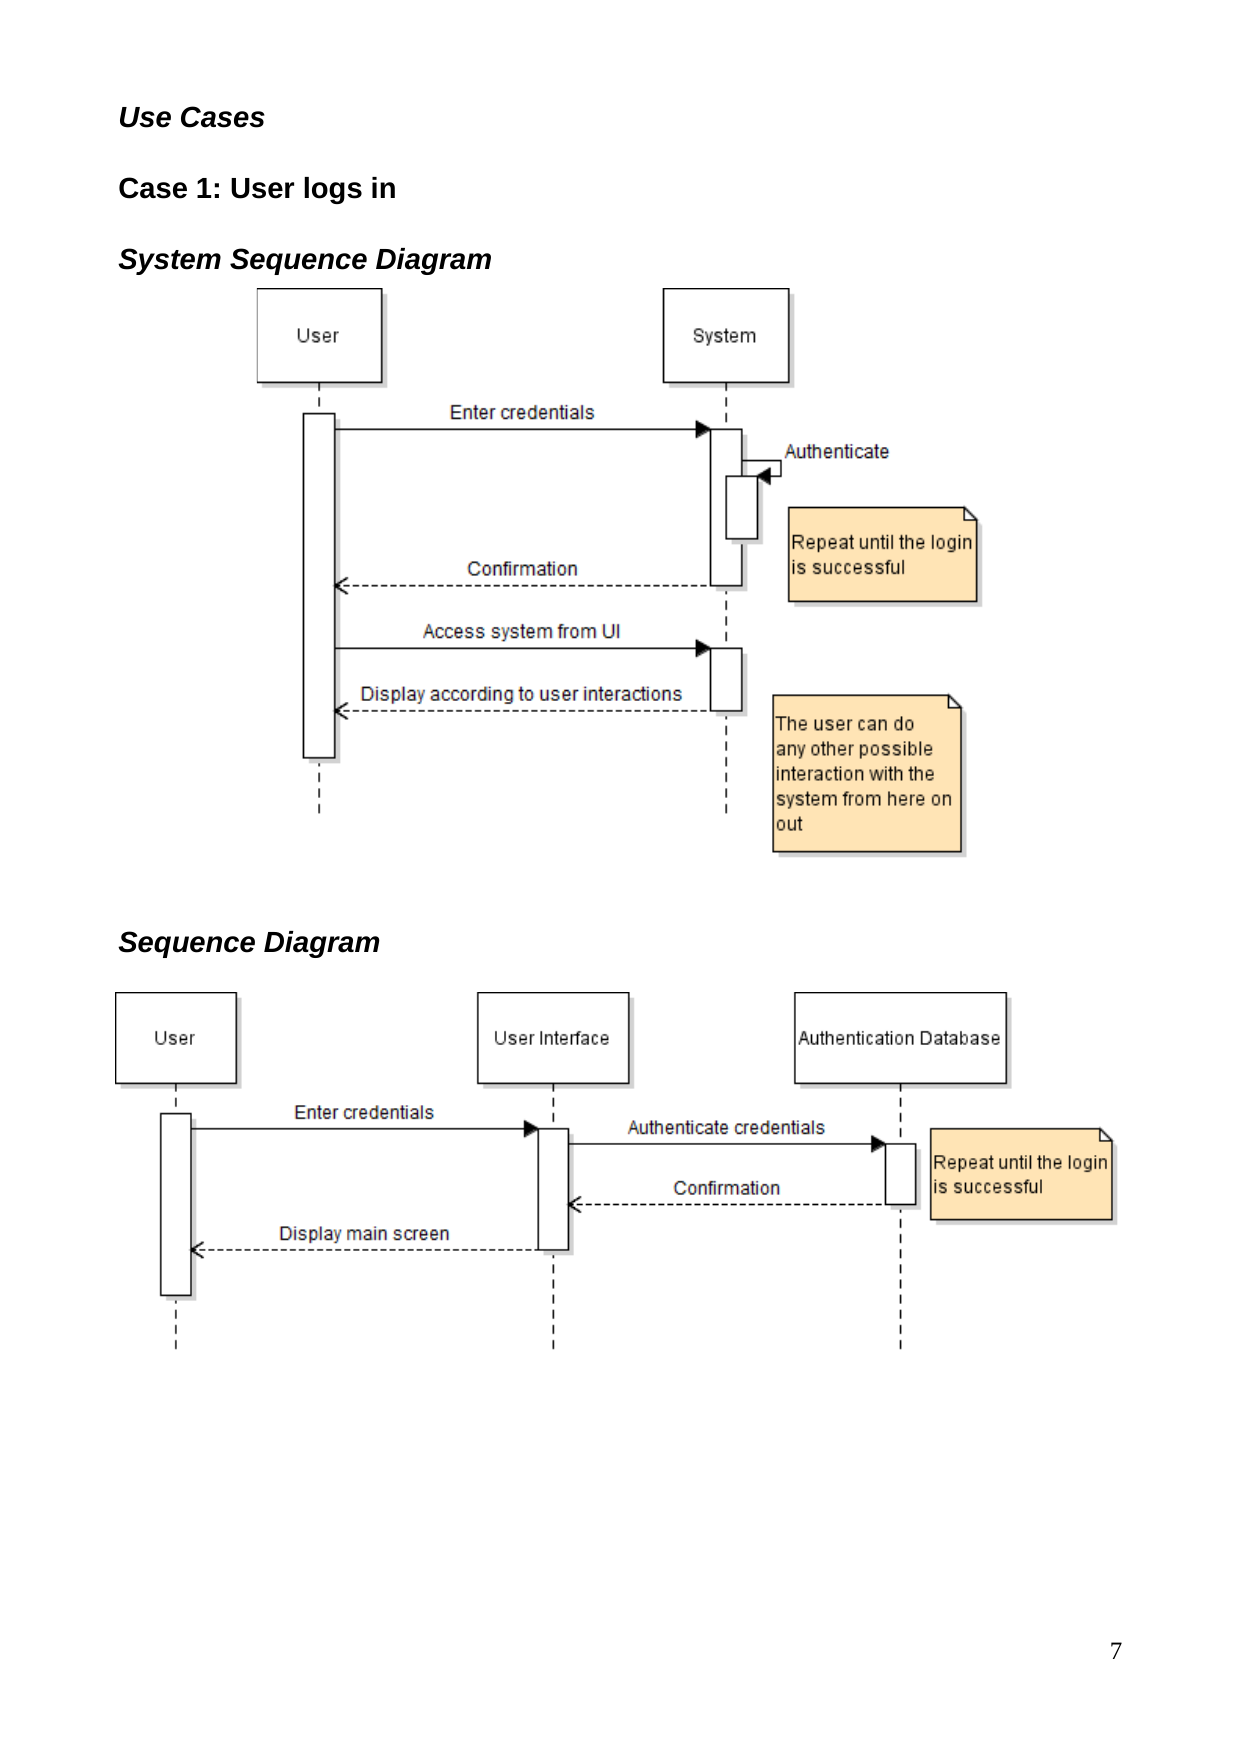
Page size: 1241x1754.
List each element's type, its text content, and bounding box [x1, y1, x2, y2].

subtitle Sequence Diagram [118, 925, 1122, 958]
subtitle System Sequence Diagram [118, 242, 1122, 276]
subtitle Use Cases [118, 100, 1122, 133]
subtitle Case 1: User logs in [118, 171, 1122, 204]
picture [115, 992, 1119, 1363]
picture [256, 288, 984, 859]
